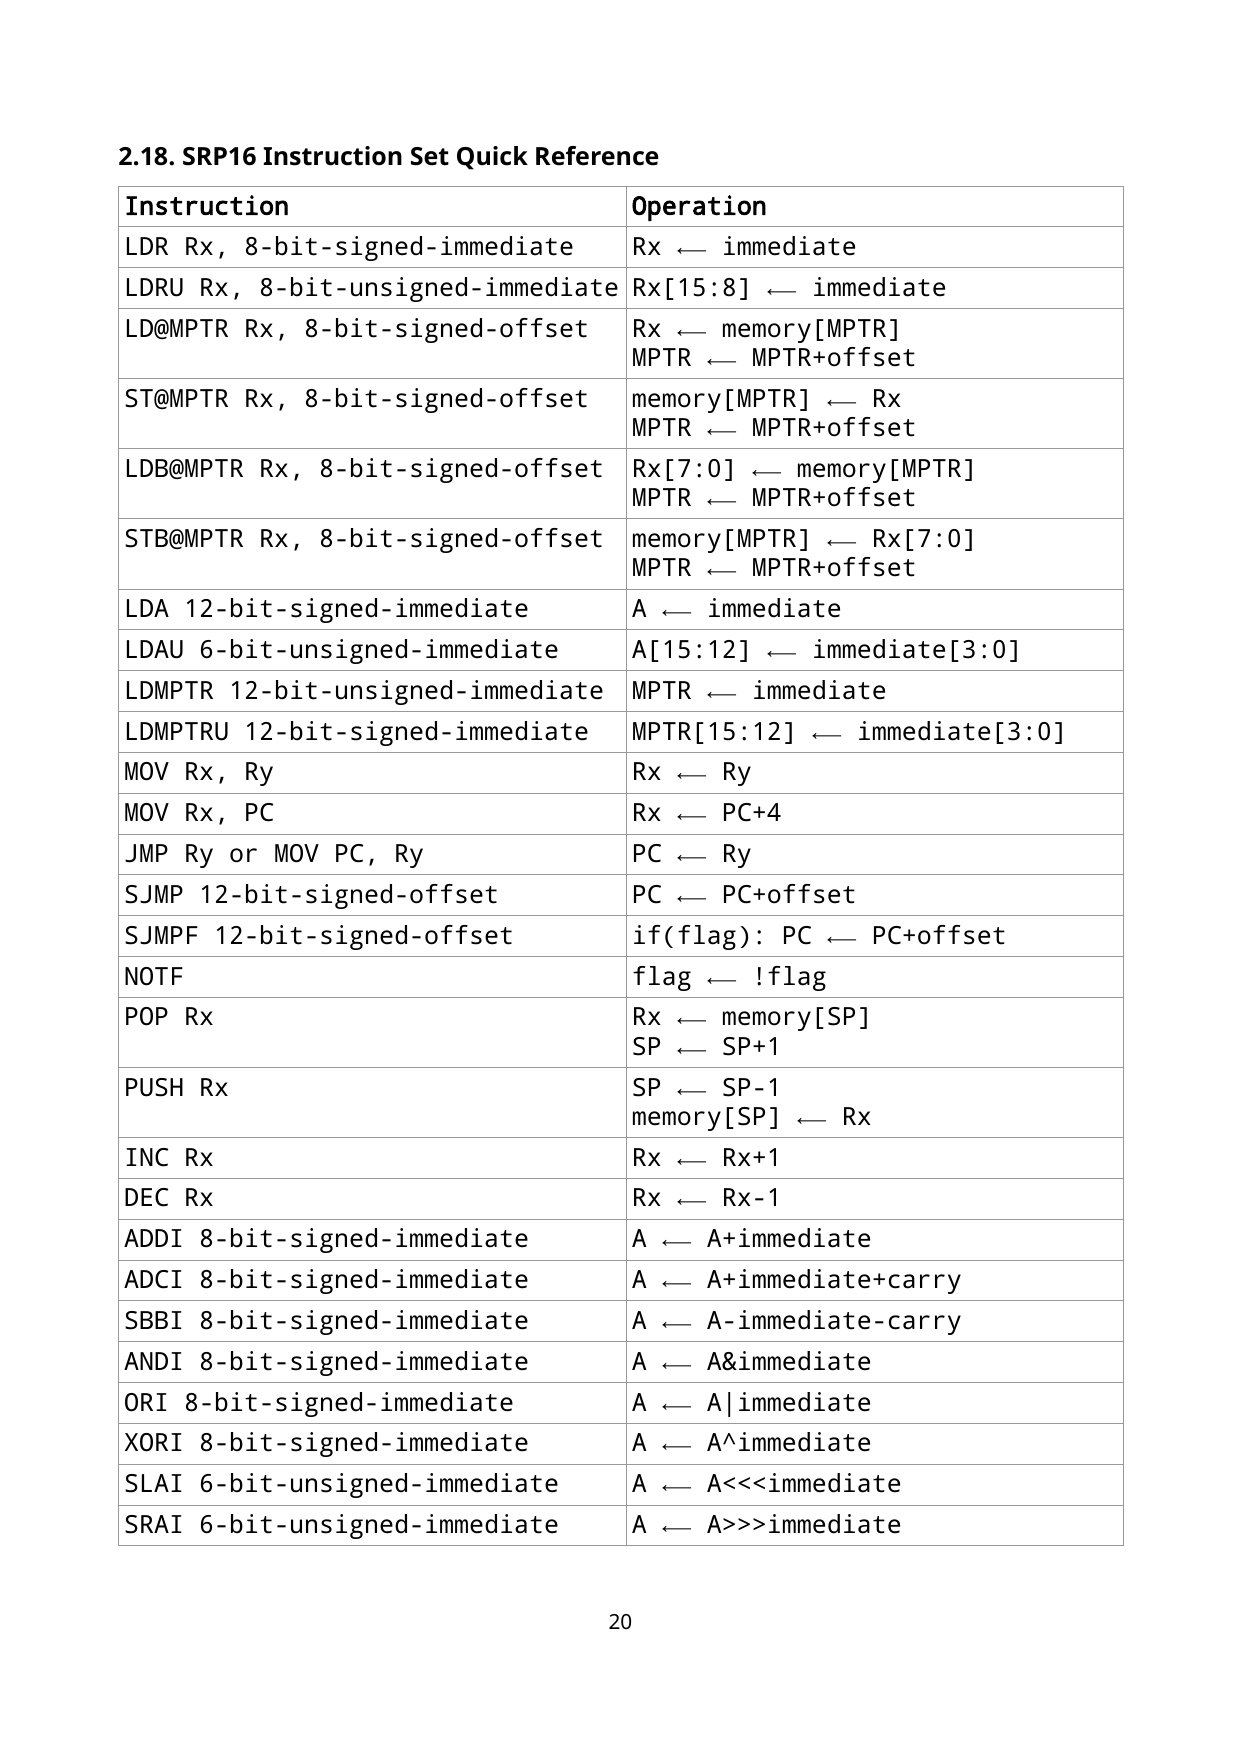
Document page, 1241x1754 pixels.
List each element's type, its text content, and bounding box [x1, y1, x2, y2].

table_cell ORI 8-bit-signed-immediate [119, 1383, 626, 1423]
table_cell ADCI 8-bit-signed-immediate [119, 1261, 626, 1300]
table_cell MPTR ⟵ immediate [627, 671, 1123, 711]
table_cell A ⟵ immediate [627, 590, 1123, 629]
table_cell ANDI 8-bit-signed-immediate [119, 1342, 626, 1382]
table_cell A ⟵ A+immediate [627, 1220, 1123, 1259]
table_cell Rx[7:0] ⟵ memory[MPTR] MPTR ⟵ MPTR+offset [627, 449, 1123, 518]
table_cell STB@MPTR Rx, 8-bit-signed-offset [119, 519, 626, 588]
table_cell A ⟵ A-immediate-carry [627, 1301, 1123, 1341]
table_cell LDMPTRU 12-bit-signed-immediate [119, 712, 626, 752]
table_cell SJMPF 12-bit-signed-offset [119, 916, 626, 956]
table_cell Rx ⟵ Rx+1 [627, 1138, 1123, 1178]
table_cell A ⟵ A+immediate+carry [627, 1261, 1123, 1300]
table_cell A ⟵ A>>>immediate [627, 1506, 1123, 1545]
table_cell A ⟵ A<<<immediate [627, 1465, 1123, 1504]
table_cell Rx[15:8] ⟵ immediate [627, 268, 1123, 308]
table_cell LDAU 6-bit-unsigned-immediate [119, 630, 626, 670]
table_cell Rx ⟵ Ry [627, 753, 1123, 793]
table_cell SP ⟵ SP-1 memory[SP] ⟵ Rx [627, 1068, 1123, 1137]
table_cell Rx ⟵ memory[MPTR] MPTR ⟵ MPTR+offset [627, 309, 1123, 378]
table_header Instruction [119, 187, 626, 226]
table_cell NOTF [119, 957, 626, 997]
table_cell PC ⟵ PC+offset [627, 875, 1123, 915]
table_cell ADDI 8-bit-signed-immediate [119, 1220, 626, 1259]
table_cell INC Rx [119, 1138, 626, 1178]
table_cell DEC Rx [119, 1179, 626, 1219]
table_cell MOV Rx, PC [119, 794, 626, 833]
table_cell Rx ⟵ Rx-1 [627, 1179, 1123, 1219]
table_cell Rx ⟵ PC+4 [627, 794, 1123, 833]
table_cell POP Rx [119, 998, 626, 1067]
table_cell LD@MPTR Rx, 8-bit-signed-offset [119, 309, 626, 378]
table_cell MOV Rx, Ry [119, 753, 626, 793]
table_cell A ⟵ A&immediate [627, 1342, 1123, 1382]
table_cell if(flag): PC ⟵ PC+offset [627, 916, 1123, 956]
table_cell A[15:12] ⟵ immediate[3:0] [627, 630, 1123, 670]
table_cell LDMPTR 12-bit-unsigned-immediate [119, 671, 626, 711]
table_cell ST@MPTR Rx, 8-bit-signed-offset [119, 379, 626, 448]
table_cell Rx ⟵ memory[SP] SP ⟵ SP+1 [627, 998, 1123, 1067]
table_cell Rx ⟵ immediate [627, 227, 1123, 267]
table_cell LDA 12-bit-signed-immediate [119, 590, 626, 629]
table_cell SBBI 8-bit-signed-immediate [119, 1301, 626, 1341]
table_cell SLAI 6-bit-unsigned-immediate [119, 1465, 626, 1504]
table_cell A ⟵ A|immediate [627, 1383, 1123, 1423]
table_cell LDRU Rx, 8-bit-unsigned-immediate [119, 268, 626, 308]
table_cell SRAI 6-bit-unsigned-immediate [119, 1506, 626, 1545]
table_header Operation [627, 187, 1123, 226]
table_cell LDB@MPTR Rx, 8-bit-signed-offset [119, 449, 626, 518]
table_cell memory[MPTR] ⟵ Rx[7:0] MPTR ⟵ MPTR+offset [627, 519, 1123, 588]
table_cell MPTR[15:12] ⟵ immediate[3:0] [627, 712, 1123, 752]
table_cell SJMP 12-bit-signed-offset [119, 875, 626, 915]
table_cell memory[MPTR] ⟵ Rx MPTR ⟵ MPTR+offset [627, 379, 1123, 448]
table_cell XORI 8-bit-signed-immediate [119, 1424, 626, 1464]
subtitle SRP16 Instruction Set Quick Reference [118, 139, 1122, 173]
table_cell PC ⟵ Ry [627, 835, 1123, 874]
table_cell A ⟵ A^immediate [627, 1424, 1123, 1464]
table_cell flag ⟵ !flag [627, 957, 1123, 997]
table_cell JMP Ry or MOV PC, Ry [119, 835, 626, 874]
table_cell PUSH Rx [119, 1068, 626, 1137]
table_cell LDR Rx, 8-bit-signed-immediate [119, 227, 626, 267]
